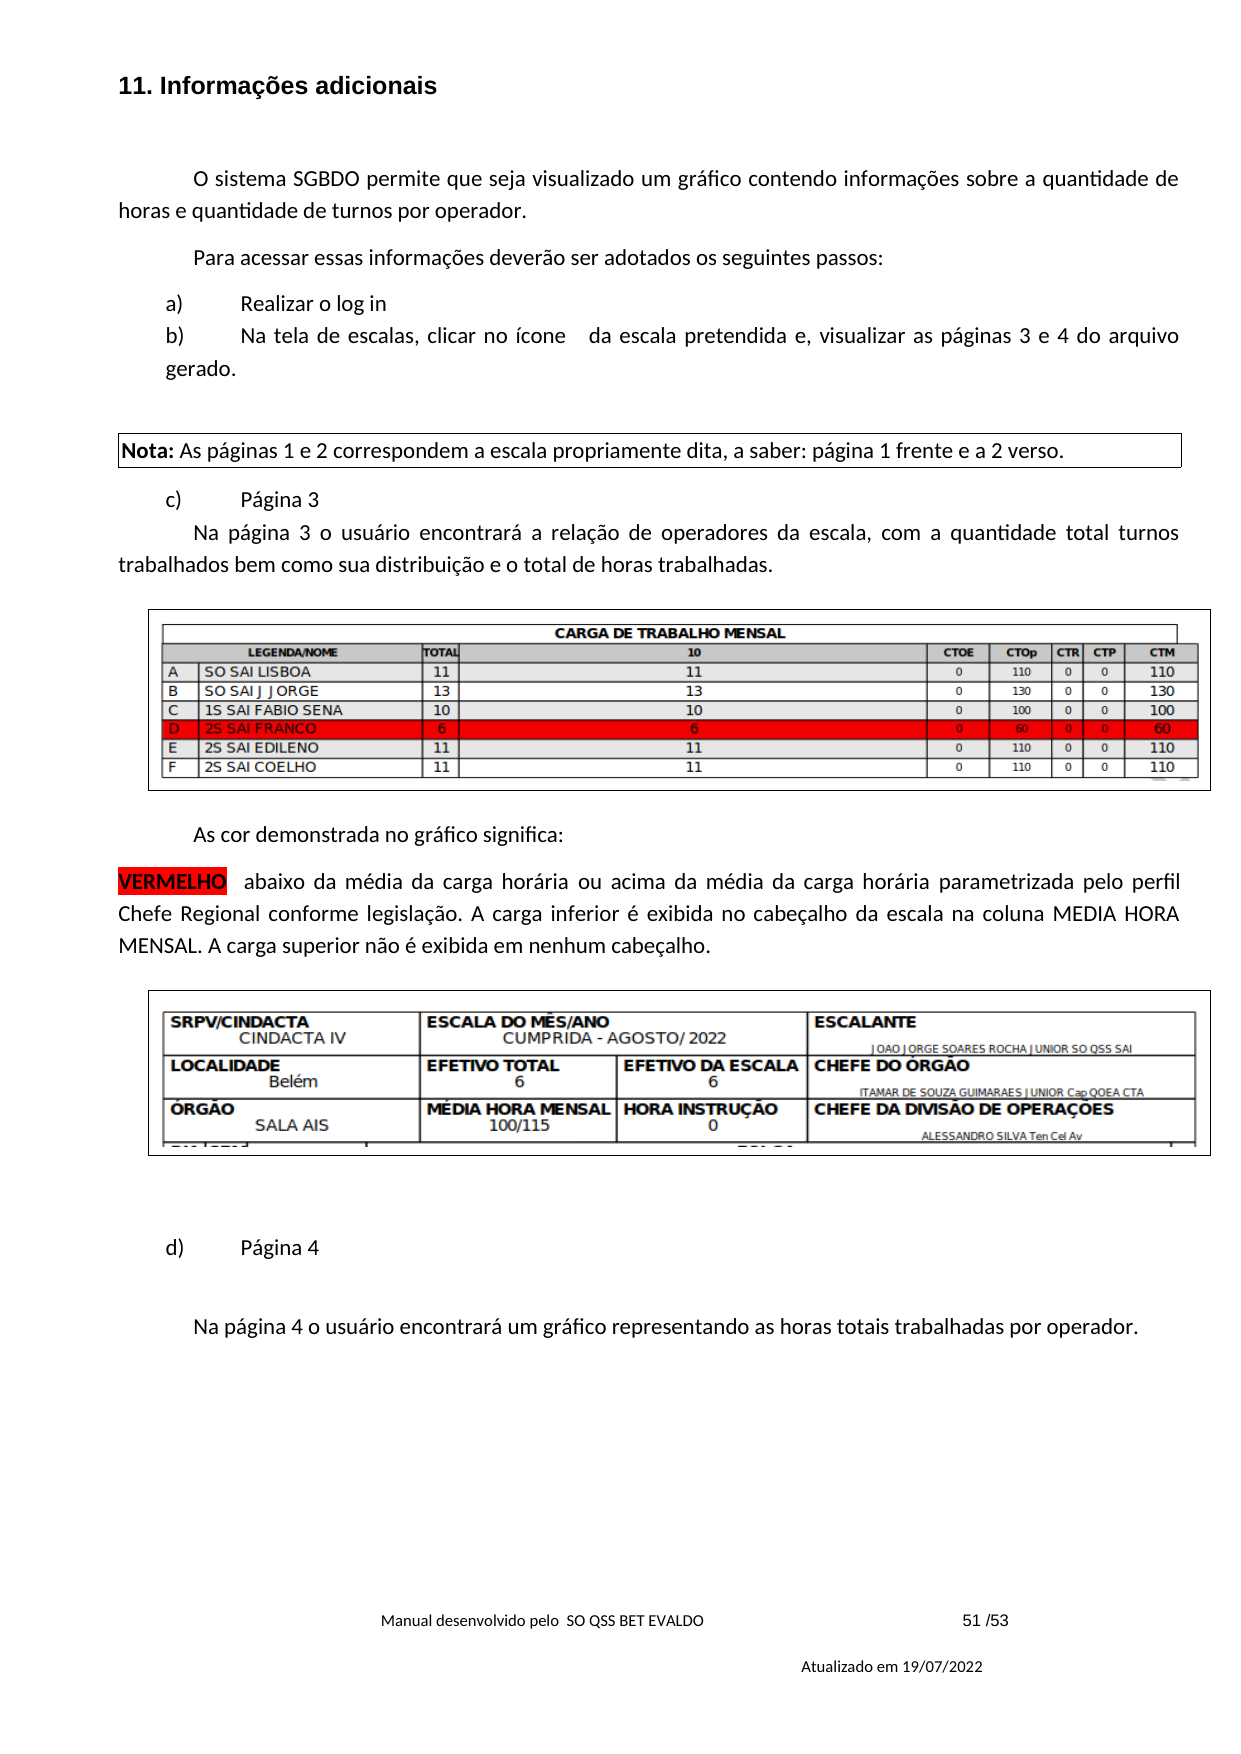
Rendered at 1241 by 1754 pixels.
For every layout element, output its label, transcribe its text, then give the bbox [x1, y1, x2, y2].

text VERMELHO abaixo da média da carga horária ou acima da média da carga horária parametrizada pelo perfil Chefe Regional conforme legislação. A carga inferior é exibida no cabeçalho da escala na coluna MEDIA HORA MENSAL. A carga superior não é exibida em nenhum cabeçalho. [118, 867, 1181, 960]
picture [156, 999, 1202, 1147]
text Na página 4 o usuário encontrará um gráfico representando as horas totais trabalhadas por operador. [118, 1312, 1181, 1340]
picture [156, 617, 1202, 781]
list Na tela de escalas, clicar no ícone da escala pretendida e, visualizar as páginas 3 e 4 do arquivo gerado. [165, 322, 1181, 382]
list Realizar o log in [165, 289, 1181, 317]
text As cor demonstrada no gráfico significa: [118, 821, 1181, 848]
text Nota: As páginas 1 e 2 correspondem a escala propriamente dita, a saber: página 1 frente e a 2 verso. [119, 434, 1181, 467]
text Na página 3 o usuário encontrará a relação de operadores da escala, com a quantidade total turnos trabalhados bem como sua distribuição e o total de horas trabalhadas. [118, 518, 1181, 578]
list Página 3 [165, 486, 1181, 514]
text O sistema SGBDO permite que seja visualizado um gráfico contendo informações sobre a quantidade de horas e quantidade de turnos por operador. [118, 164, 1181, 224]
subtitle 11. Informações adicionais [118, 71, 1023, 99]
list Página 4 [165, 1233, 1181, 1261]
text Para acessar essas informações deverão ser adotados os seguintes passos: [118, 243, 1181, 271]
